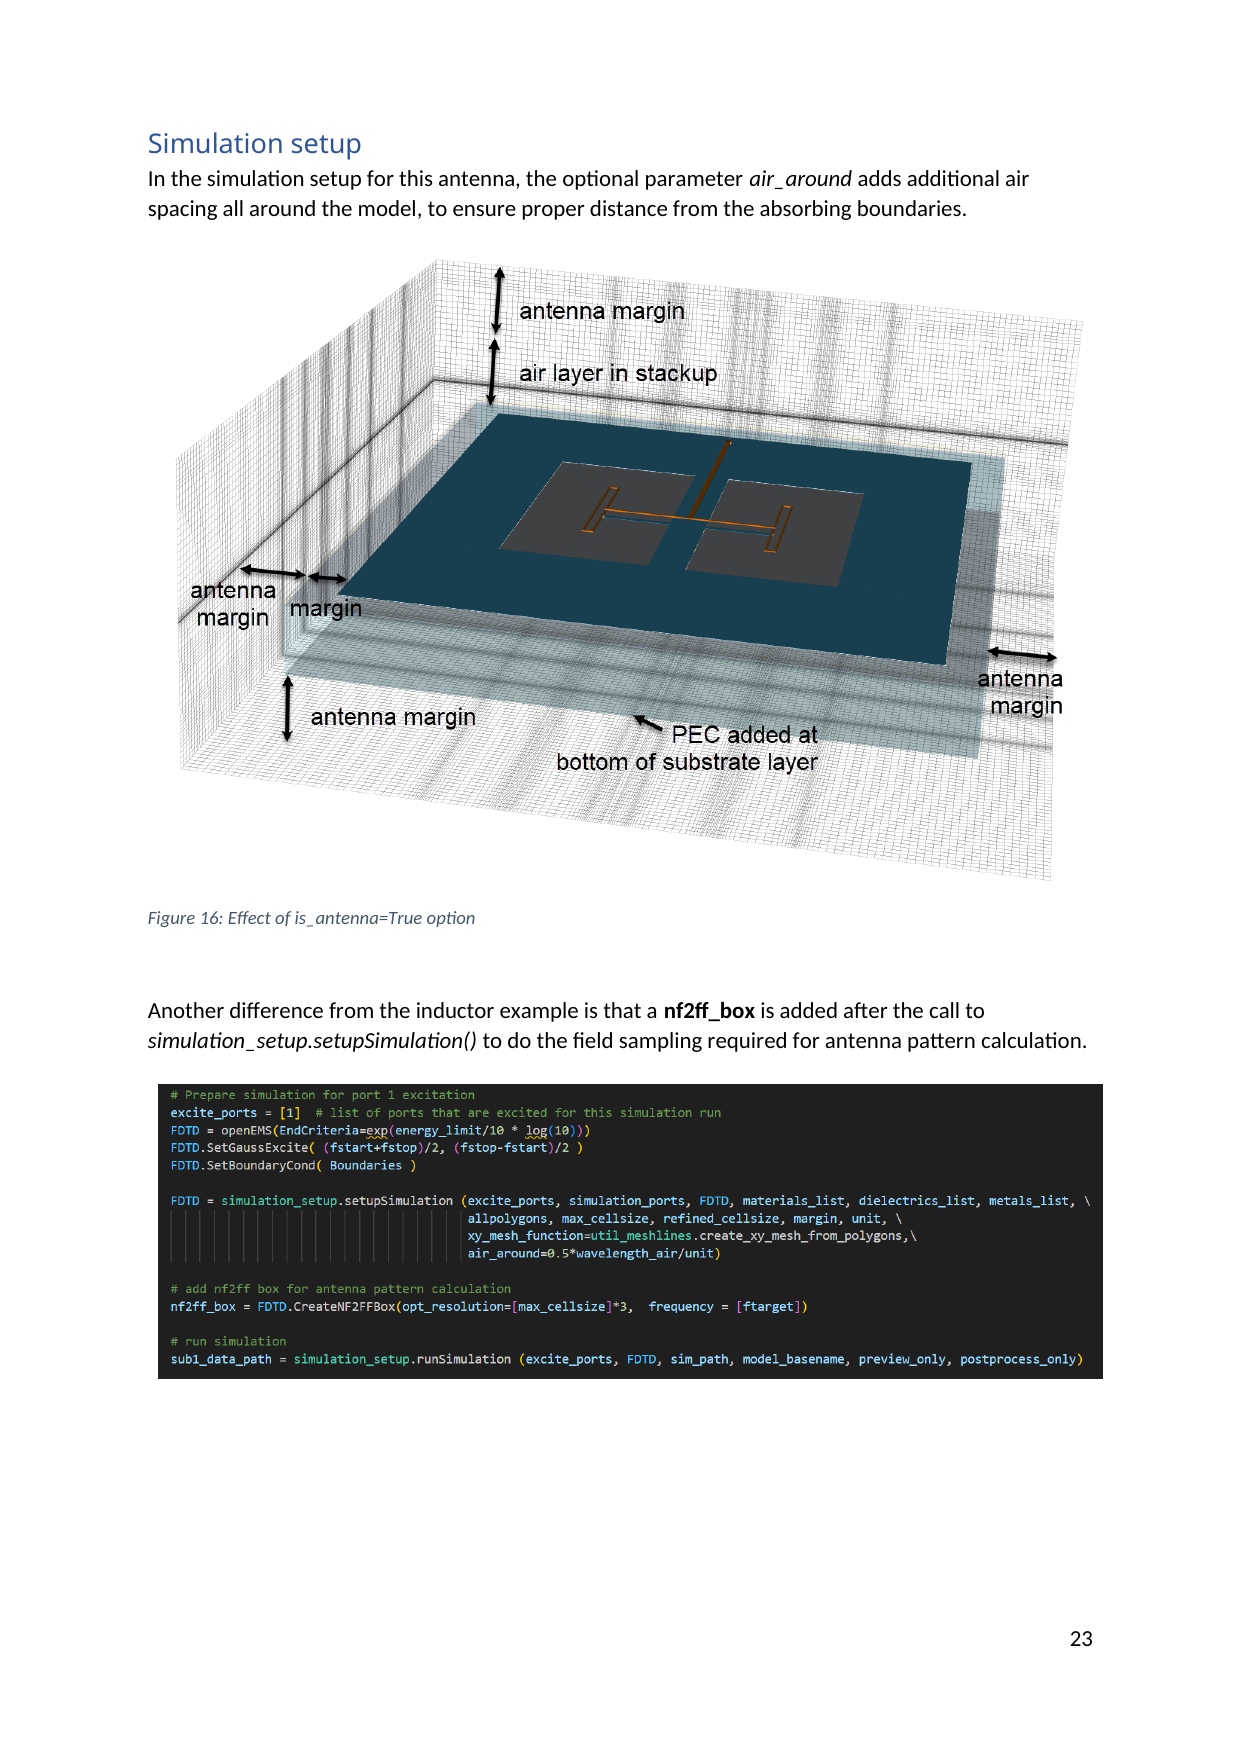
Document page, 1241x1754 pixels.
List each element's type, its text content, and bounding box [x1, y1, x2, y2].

text Figure 16: Effect of is_antenna=True option [148, 906, 1093, 929]
picture [158, 1084, 1103, 1379]
picture [147, 240, 1093, 888]
text Another difference from the inductor example is that a nf2ff_box is added after the call to simulation_setup.setupSimulation() to do the field sampling required for antenna pattern calculation. [148, 996, 1093, 1054]
text In the simulation setup for this antenna, the optional parameter air_around adds additional air spacing all around the model, to ensure proper distance from the absorbing boundaries. [148, 164, 1093, 222]
subtitle Simulation setup [148, 124, 1093, 161]
